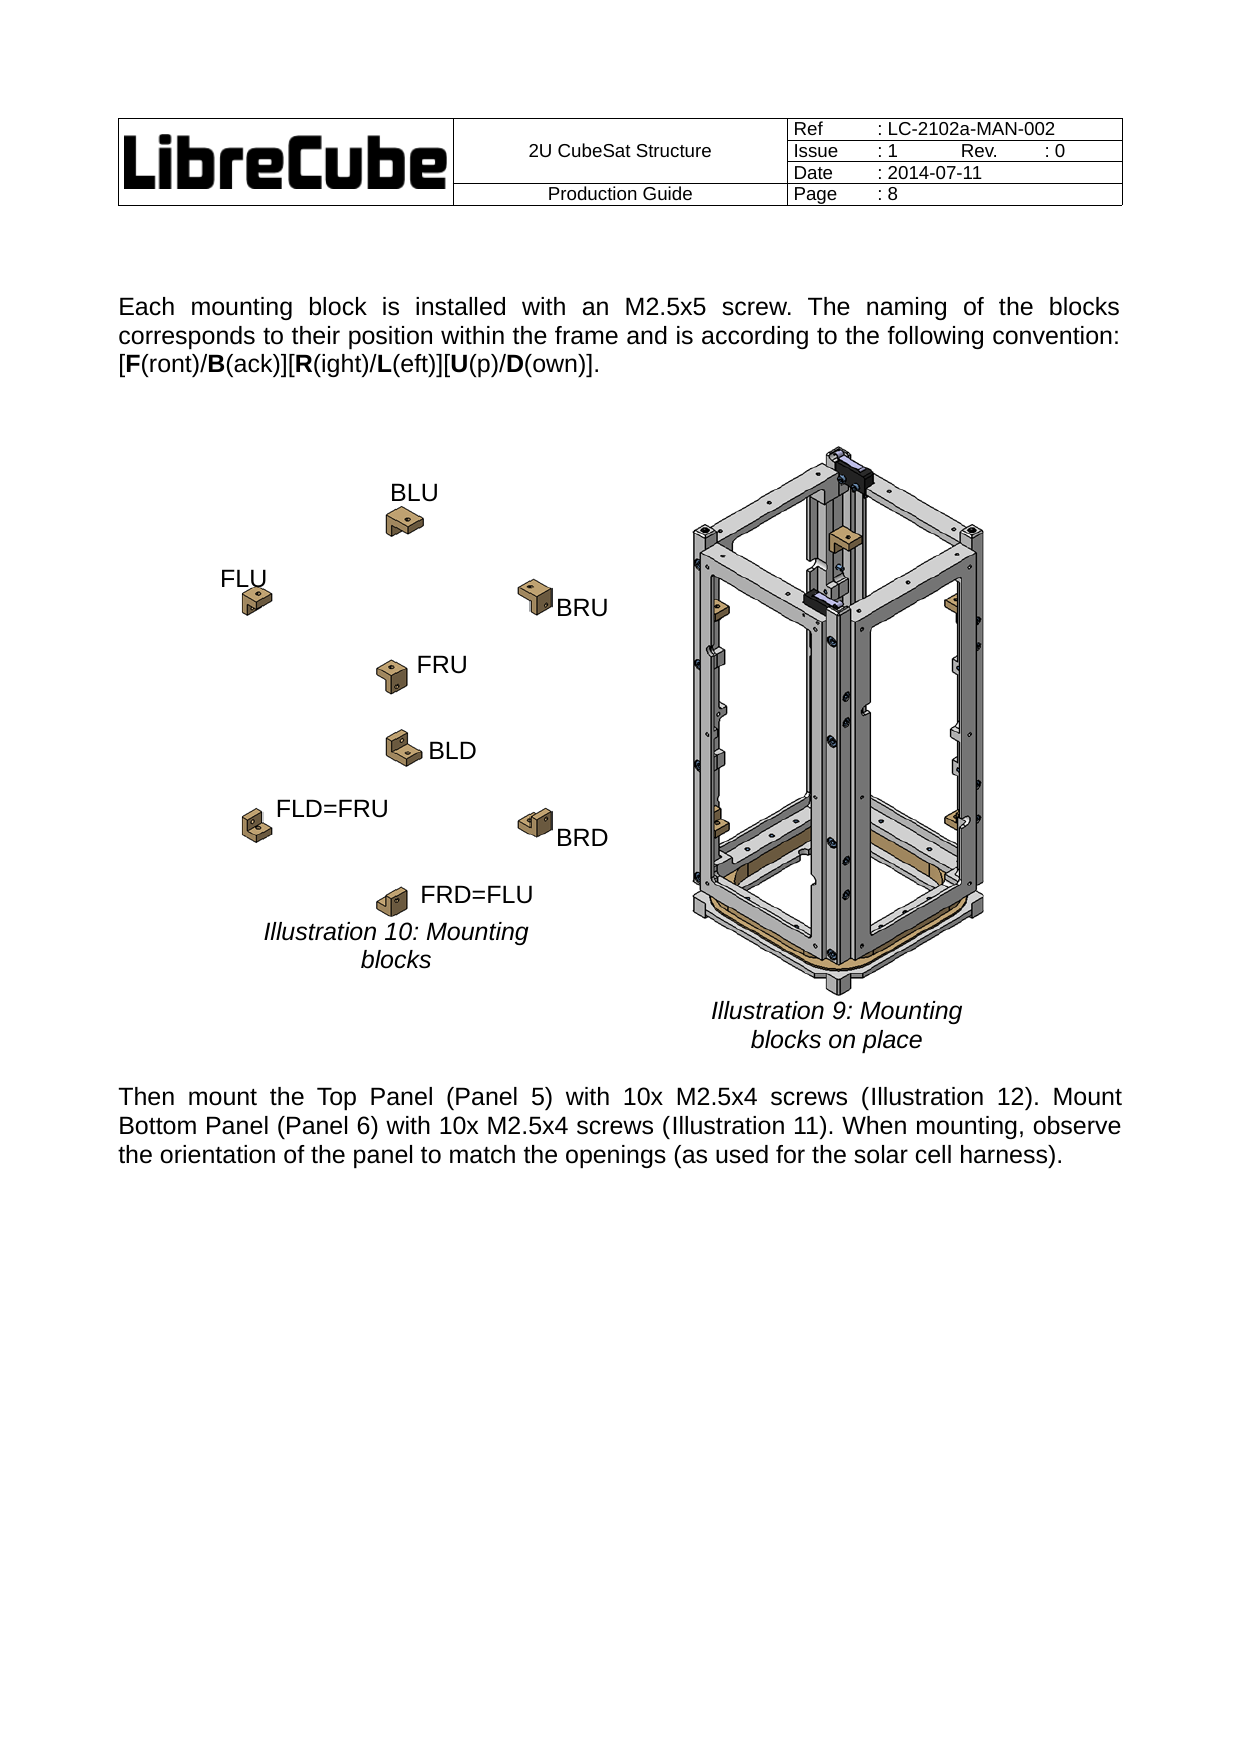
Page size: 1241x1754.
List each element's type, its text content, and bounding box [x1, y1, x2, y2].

picture [241, 505, 553, 917]
text Then mount the Top Panel (Panel 5) with 10x M2.5x4 screws (Illustration 12). Mount Bottom Panel (Panel 6) with 10x M2.5x4 screws (Illustration 11). When mounting, observe the orientation of the panel to match the openings (as used for the solar cell harness). [118, 1082, 1122, 1168]
picture [692, 446, 984, 996]
text Each mounting block is installed with an M2.5x5 screw. The naming of the blocks corresponds to their position within the frame and is according to the following convention: [F(ront)/B(ack)][R(ight)/L(eft)][U(p)/D(own)]. [118, 292, 1122, 378]
text Illustration 10: Mounting blocks [242, 917, 553, 974]
picture [124, 134, 447, 189]
text Illustration 9: Mounting blocks on place [692, 996, 983, 1053]
